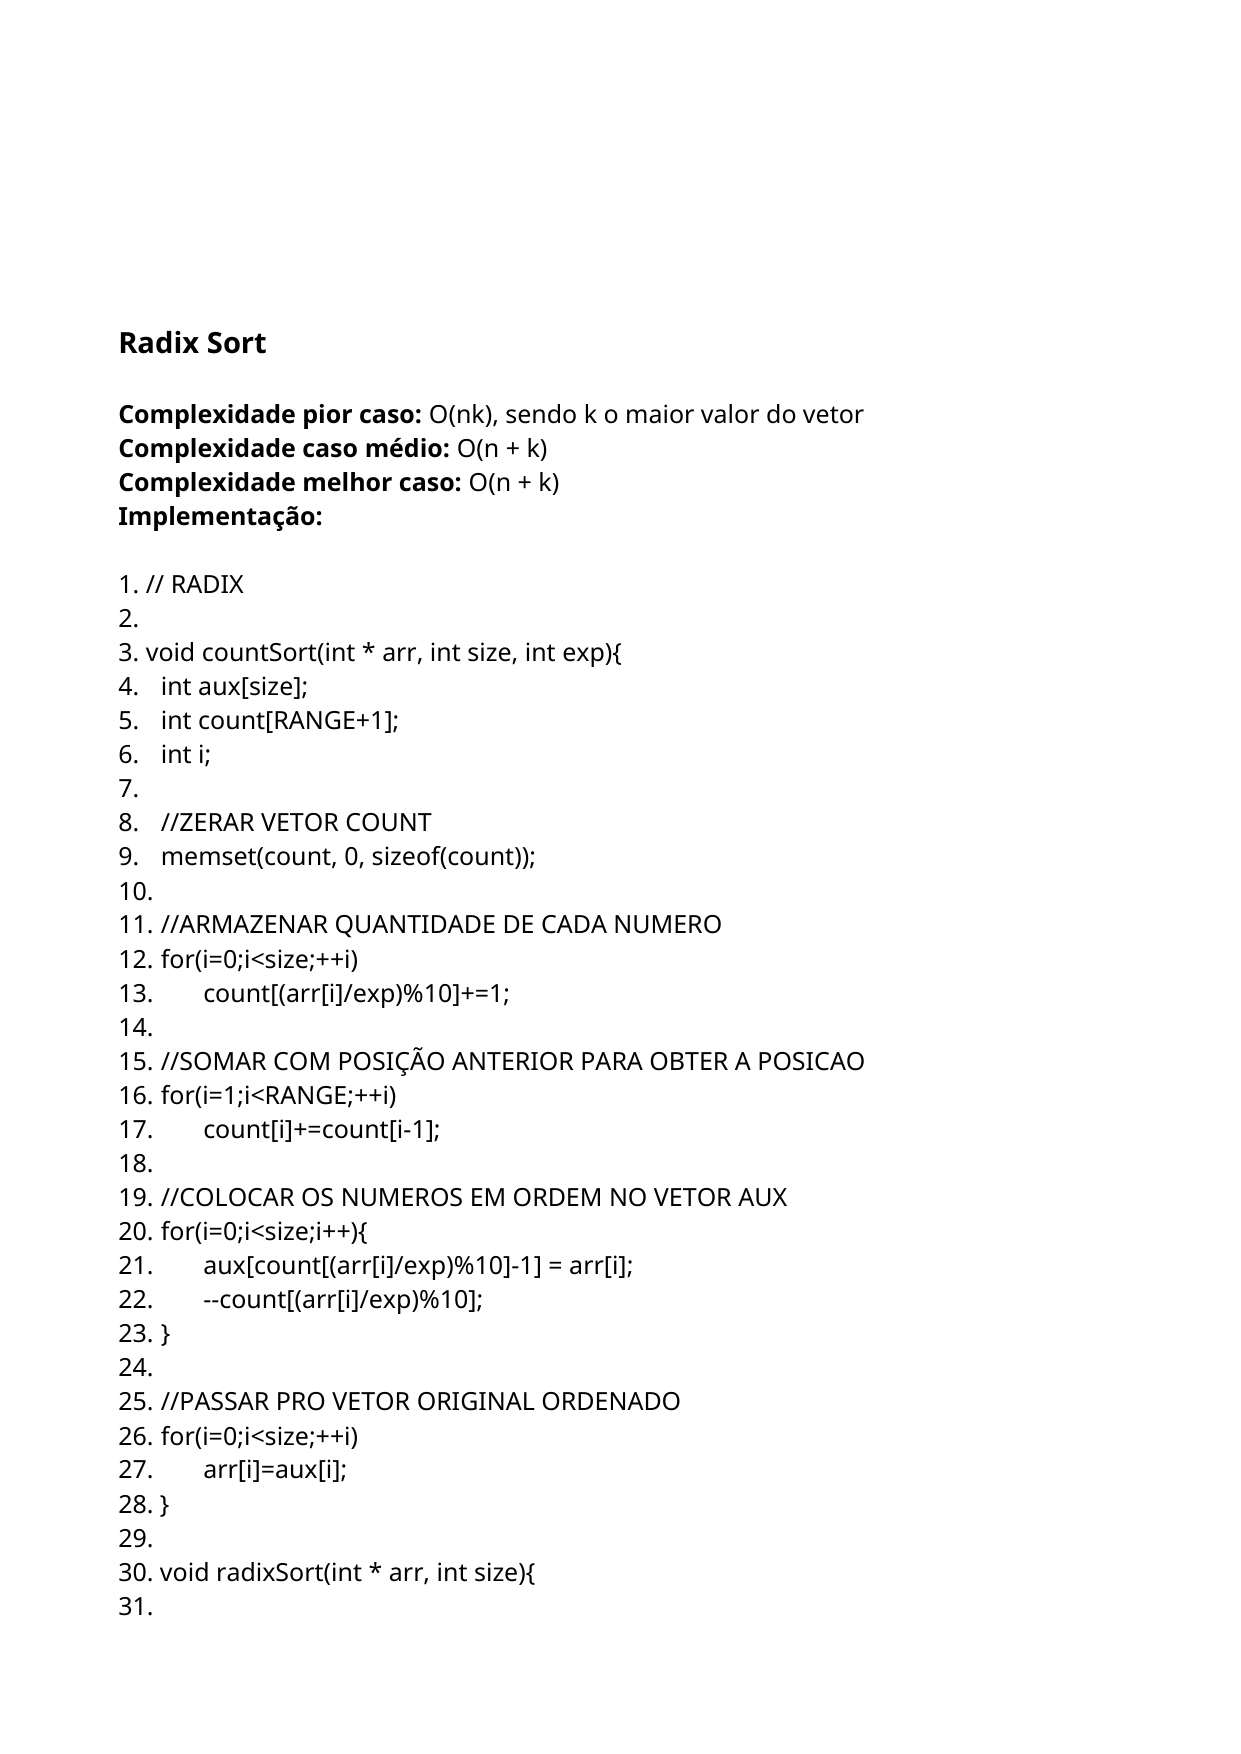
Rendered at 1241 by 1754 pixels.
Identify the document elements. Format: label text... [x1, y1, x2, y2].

text 19. //COLOCAR OS NUMEROS EM ORDEM NO VETOR AUX [118, 1180, 1122, 1214]
text 8. //ZERAR VETOR COUNT [118, 805, 1122, 839]
text Complexidade pior caso: O(nk), sendo k o maior valor do vetor [118, 396, 1122, 430]
text 23. } [118, 1316, 1122, 1350]
text 3. void countSort(int * arr, int size, int exp){ [118, 635, 1122, 669]
text 9. memset(count, 0, sizeof(count)); [118, 839, 1122, 873]
text 26. for(i=0;i<size;++i) [118, 1418, 1122, 1452]
text Implementação: [118, 498, 1122, 532]
text 14. [118, 1009, 1122, 1043]
text 29. [118, 1520, 1122, 1554]
text 12. for(i=0;i<size;++i) [118, 941, 1122, 975]
text 22. --count[(arr[i]/exp)%10]; [118, 1282, 1122, 1316]
text Complexidade melhor caso: O(n + k) [118, 464, 1122, 498]
text 31. [118, 1588, 1122, 1622]
text 13. count[(arr[i]/exp)%10]+=1; [118, 975, 1122, 1009]
text 2. [118, 601, 1122, 635]
text 25. //PASSAR PRO VETOR ORIGINAL ORDENADO [118, 1384, 1122, 1418]
text 21. aux[count[(arr[i]/exp)%10]-1] = arr[i]; [118, 1248, 1122, 1282]
text Radix Sort [118, 322, 1122, 362]
text 18. [118, 1146, 1122, 1180]
text 30. void radixSort(int * arr, int size){ [118, 1554, 1122, 1588]
text 10. [118, 873, 1122, 907]
text Complexidade caso médio: O(n + k) [118, 430, 1122, 464]
text 11. //ARMAZENAR QUANTIDADE DE CADA NUMERO [118, 907, 1122, 941]
text 16. for(i=1;i<RANGE;++i) [118, 1077, 1122, 1112]
text 24. [118, 1350, 1122, 1384]
text 7. [118, 771, 1122, 805]
text 5. int count[RANGE+1]; [118, 703, 1122, 737]
text 15. //SOMAR COM POSIÇÃO ANTERIOR PARA OBTER A POSICAO [118, 1043, 1122, 1077]
text 20. for(i=0;i<size;i++){ [118, 1214, 1122, 1248]
text 27. arr[i]=aux[i]; [118, 1452, 1122, 1486]
text 6. int i; [118, 737, 1122, 771]
text 17. count[i]+=count[i-1]; [118, 1112, 1122, 1146]
text 28. } [118, 1486, 1122, 1520]
text 1. // RADIX [118, 567, 1122, 601]
text 4. int aux[size]; [118, 669, 1122, 703]
